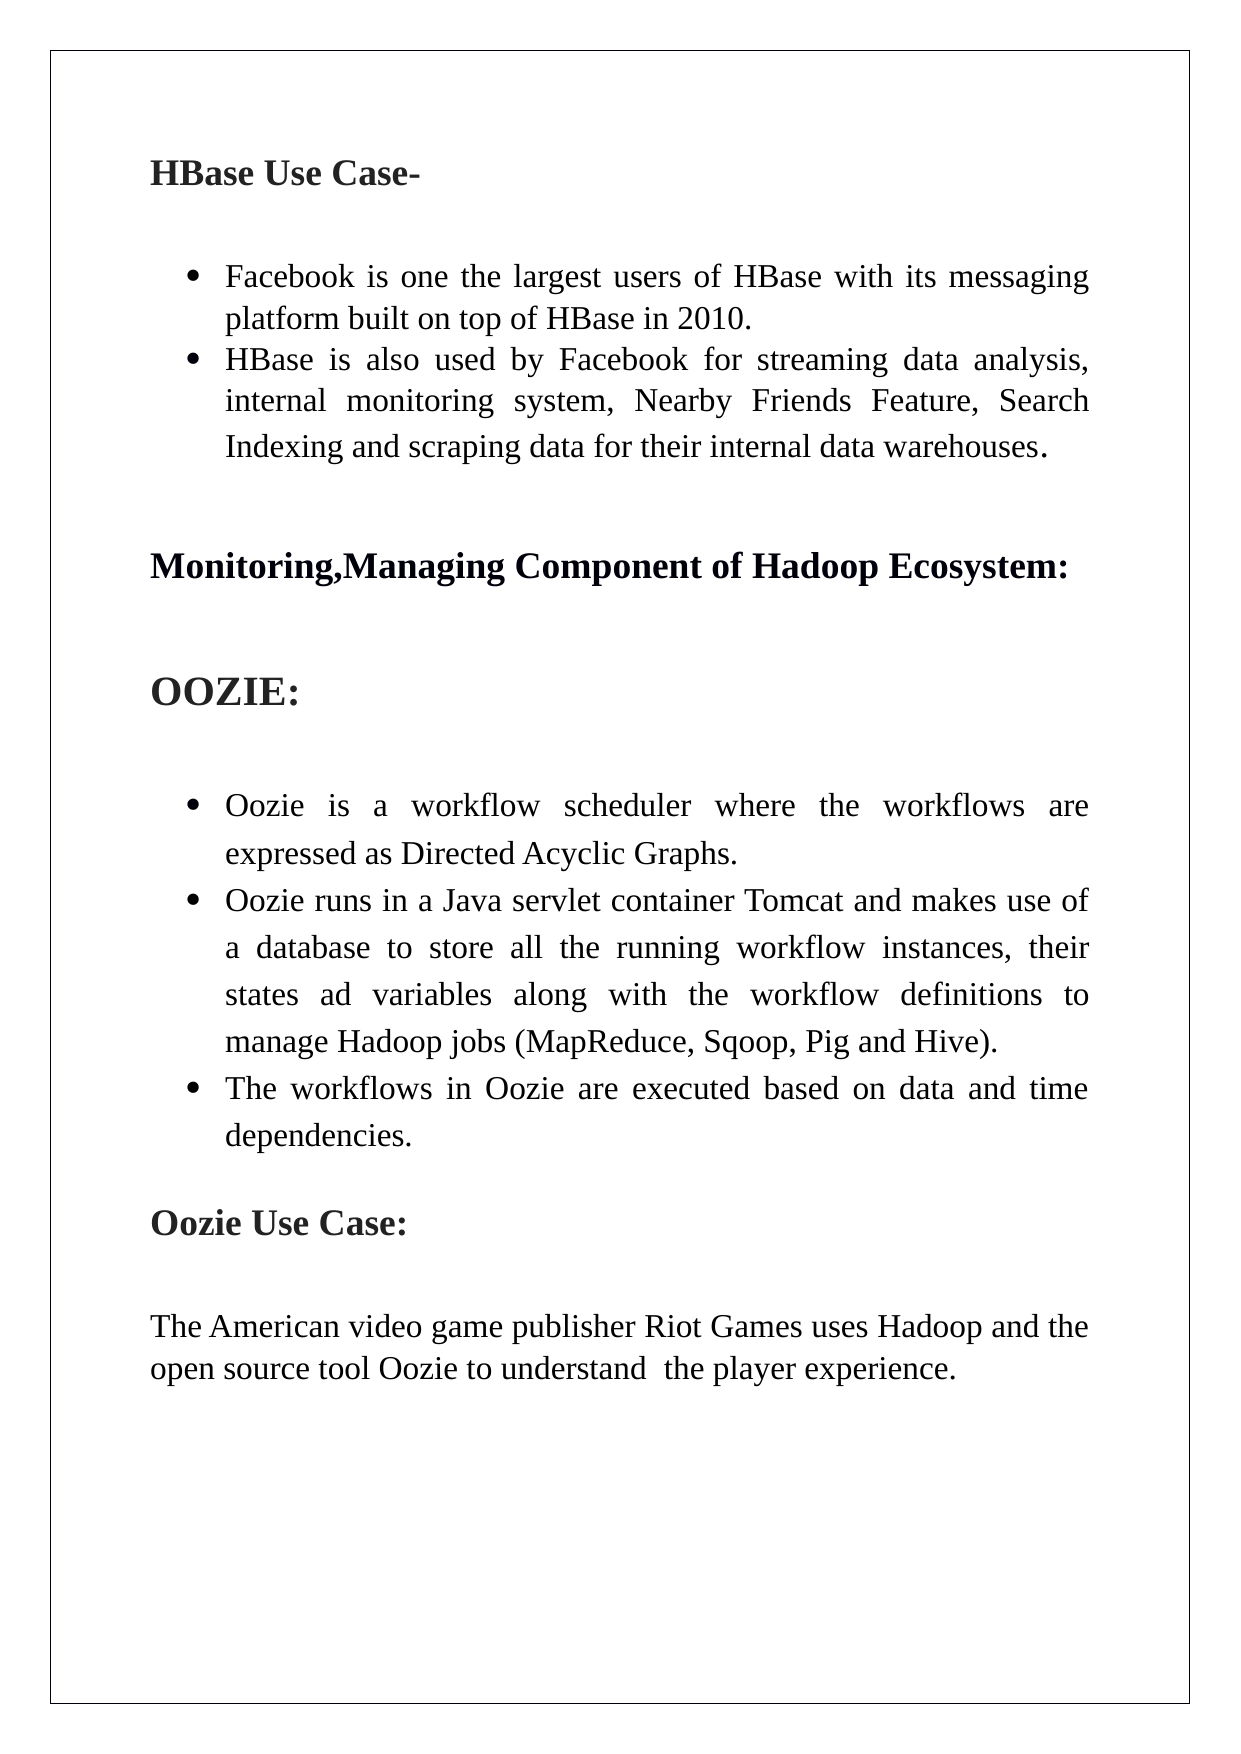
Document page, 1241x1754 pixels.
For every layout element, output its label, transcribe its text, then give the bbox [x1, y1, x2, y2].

subtitle OOZIE: [150, 667, 1090, 715]
list HBase is also used by Facebook for streaming data analysis, internal monitoring system, Nearby Friends Feature, Search Indexing and scraping data for their internal data warehouses. [187, 339, 1090, 466]
text The American video game publisher Riot Games uses Hadoop and the open source tool Oozie to understand the player experience. [150, 1307, 1090, 1386]
subtitle HBase Use Case- [150, 150, 1090, 193]
list Facebook is one the largest users of HBase with its messaging platform built on top of HBase in 2010. [187, 257, 1090, 336]
list Oozie runs in a Java servlet container Tomcat and makes use of a database to store all the running workflow instances, their states ad variables along with the workflow definitions to manage Hadoop jobs (MapReduce, Sqoop, Pig and Hive). [187, 872, 1090, 1059]
list ​Oozie is a workflow scheduler where the workflows are expressed as Directed Acyclic Graphs. [187, 778, 1090, 872]
list The workflows in Oozie are executed based on data and time dependencies. [187, 1059, 1090, 1153]
text Monitoring,Managing Component of Hadoop Ecosystem: [150, 544, 1090, 587]
subtitle Oozie Use Case: [150, 1200, 1090, 1243]
